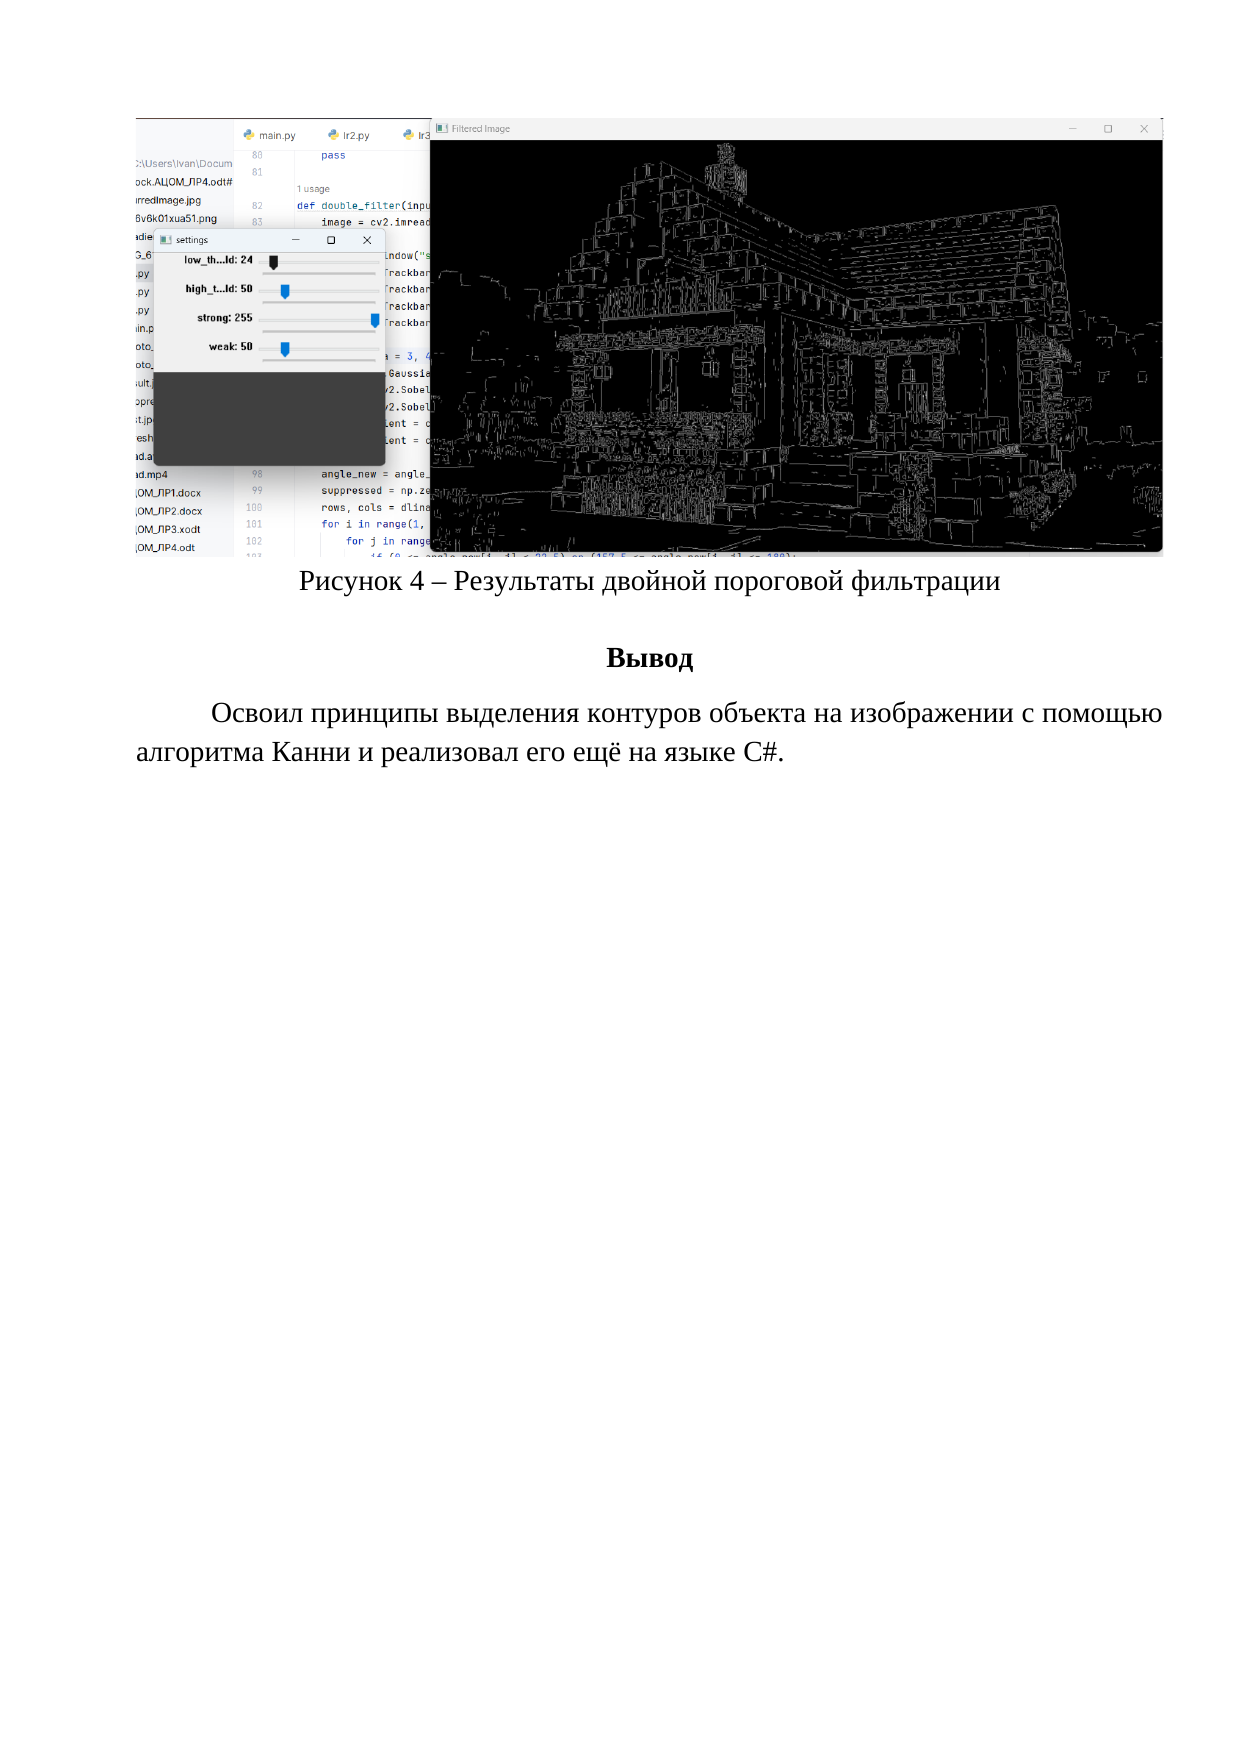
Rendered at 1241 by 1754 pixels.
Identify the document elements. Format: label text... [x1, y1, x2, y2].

text Вывод [136, 640, 1163, 673]
text Рисунок 4 – Результаты двойной пороговой фильтрации [136, 563, 1163, 596]
text Освоил принципы выделения контуров объекта на изображении с помощью алгоритма Канни и реализовал его ещё на языке C#. [136, 695, 1163, 767]
